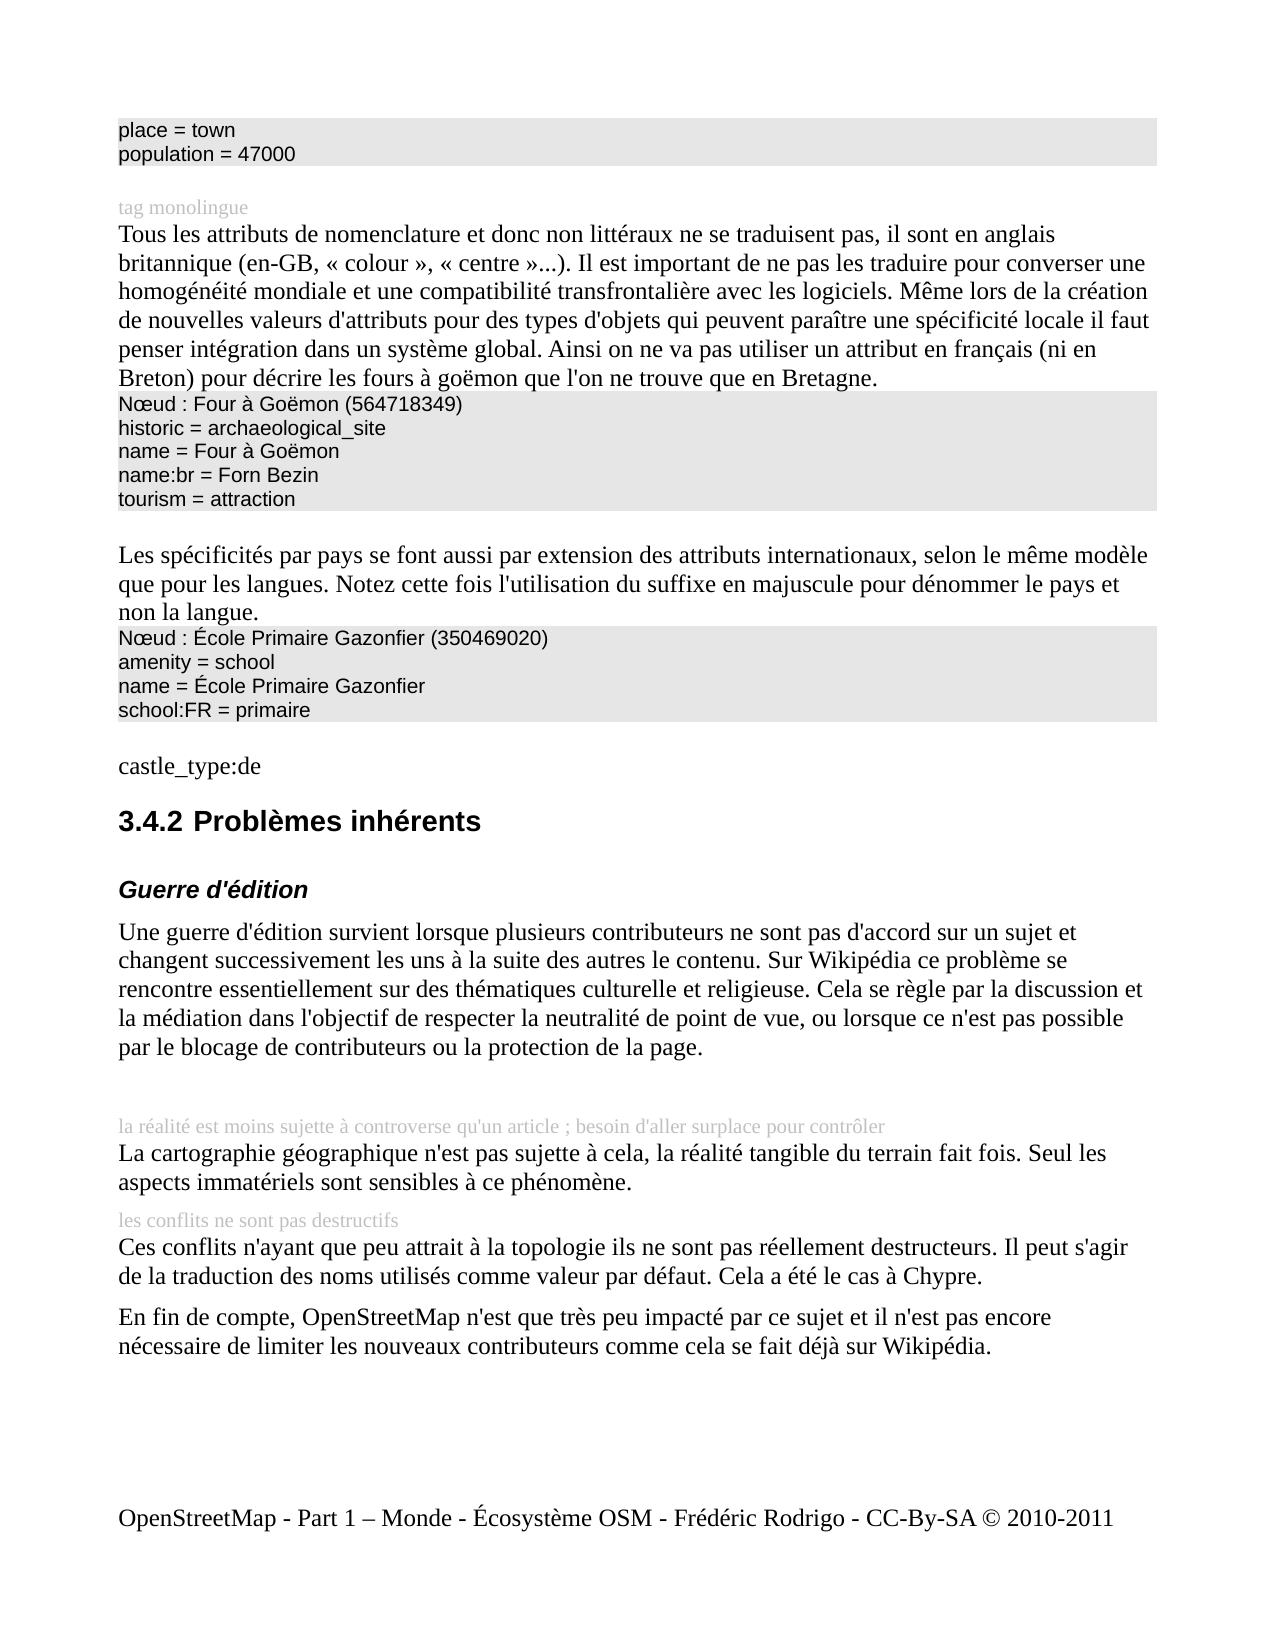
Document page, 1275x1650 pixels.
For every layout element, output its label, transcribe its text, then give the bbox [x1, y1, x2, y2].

text En fin de compte, OpenStreetMap n'est que très peu impacté par ce sujet et il n'est pas encore nécessaire de limiter les nouveaux contributeurs comme cela se fait déjà sur Wikipédia. [118, 1302, 1157, 1360]
text name = École Primaire Gazonfier [118, 674, 1157, 698]
text tourism = attraction [118, 487, 1157, 511]
text population = 47000 [118, 142, 1157, 166]
text amenity = school [118, 650, 1157, 674]
text Ces conflits n'ayant que peu attrait à la topologie ils ne sont pas réellement destructeurs. Il peut s'agir de la traduction des noms utilisés comme valeur par défaut. Cela a été le cas à Chypre. [118, 1232, 1157, 1290]
text place = town [118, 118, 1157, 142]
text tag monolingue [118, 195, 1157, 219]
text Nœud : École Primaire Gazonfier (350469020) [118, 626, 1157, 650]
text la réalité est moins sujette à controverse qu'un article ; besoin d'aller surplace pour contrôler [118, 1114, 1157, 1138]
subtitle Guerre d'édition [118, 876, 1157, 904]
text Une guerre d'édition survient lorsque plusieurs contributeurs ne sont pas d'accord sur un sujet et changent successivement les uns à la suite des autres le contenu. Sur Wikipédia ce problème se rencontre essentiellement sur des thématiques culturelle et religieuse. Cela se règle par la discussion et la médiation dans l'objectif de respecter la neutralité de point de vue, ou lorsque ce n'est pas possible par le blocage de contributeurs ou la protection de la page. [118, 917, 1157, 1060]
text La cartographie géographique n'est pas sujette à cela, la réalité tangible du terrain fait fois. Seul les aspects immatériels sont sensibles à ce phénomène. [118, 1138, 1157, 1196]
text les conflits ne sont pas destructifs [118, 1208, 1157, 1232]
subtitle Problèmes inhérents [118, 804, 1157, 838]
text name = Four à Goëmon [118, 439, 1157, 463]
text school:FR = primaire [118, 698, 1157, 722]
text Les spécificités par pays se font aussi par extension des attributs internationaux, selon le même modèle que pour les langues. Notez cette fois l'utilisation du suffixe en majuscule pour dénommer le pays et non la langue. [118, 540, 1157, 626]
text name:br = Forn Bezin [118, 463, 1157, 487]
text castle_type:de [118, 751, 1157, 779]
text historic = archaeological_site [118, 415, 1157, 439]
text Nœud : Four à Goëmon (564718349) [118, 391, 1157, 415]
text Tous les attributs de nomenclature et donc non littéraux ne se traduisent pas, il sont en anglais britannique (en-GB, « colour », « centre »...). Il est important de ne pas les traduire pour converser une homogénéité mondiale et une compatibilité transfrontalière avec les logiciels. Même lors de la création de nouvelles valeurs d'attributs pour des types d'objets qui peuvent paraître une spécificité locale il faut penser intégration dans un système global. Ainsi on ne va pas utiliser un attribut en français (ni en Breton) pour décrire les fours à goëmon que l'on ne trouve que en Bretagne. [118, 219, 1157, 391]
